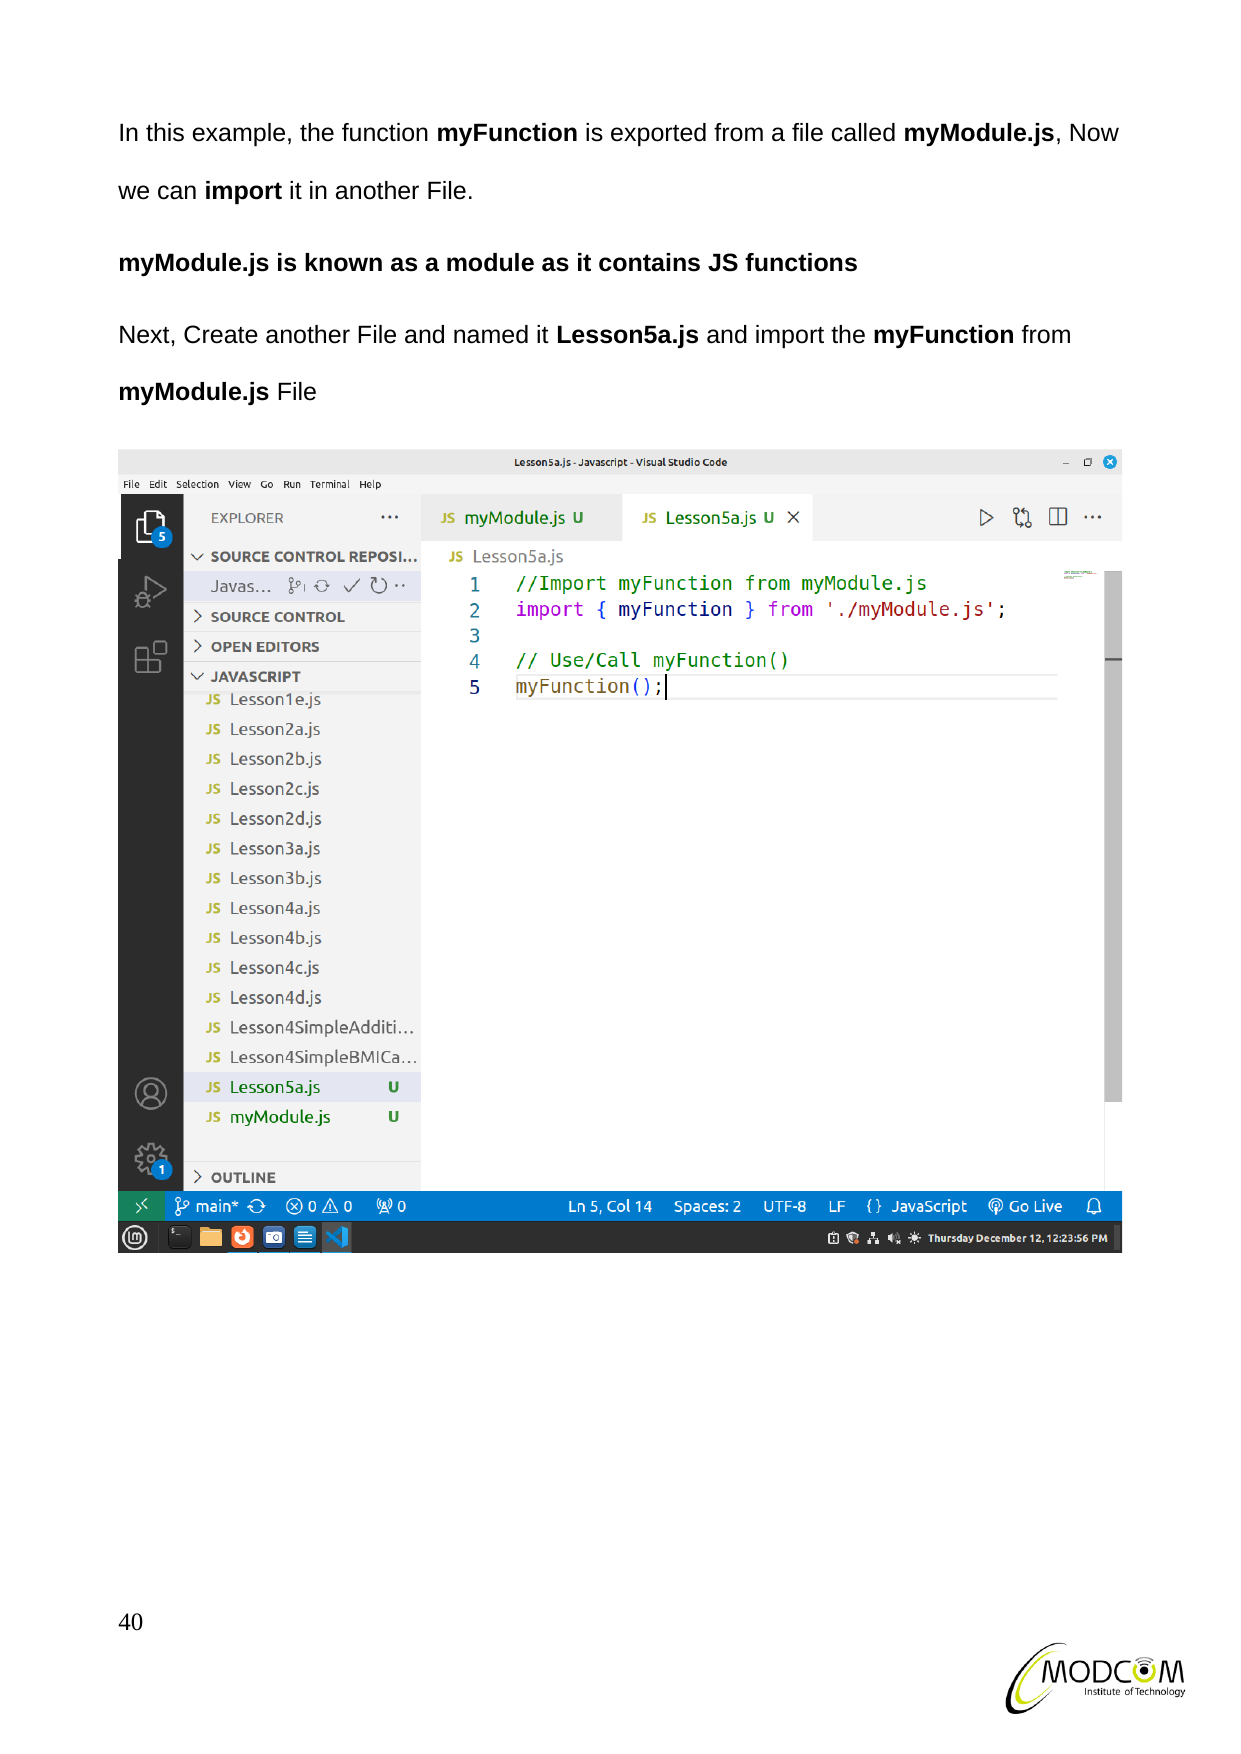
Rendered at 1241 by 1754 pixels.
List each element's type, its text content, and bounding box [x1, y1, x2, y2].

text Next, Create another File and named it Lesson5a.js and import the myFunction from myModule.js File [118, 320, 1122, 406]
picture [118, 449, 1123, 1253]
text myModule.js is known as a module as it contains JS functions [118, 248, 1122, 276]
text In this example, the function myFunction is exported from a file called myModule.js, Now we can import it in another File. [118, 118, 1122, 204]
picture [997, 1626, 1191, 1718]
